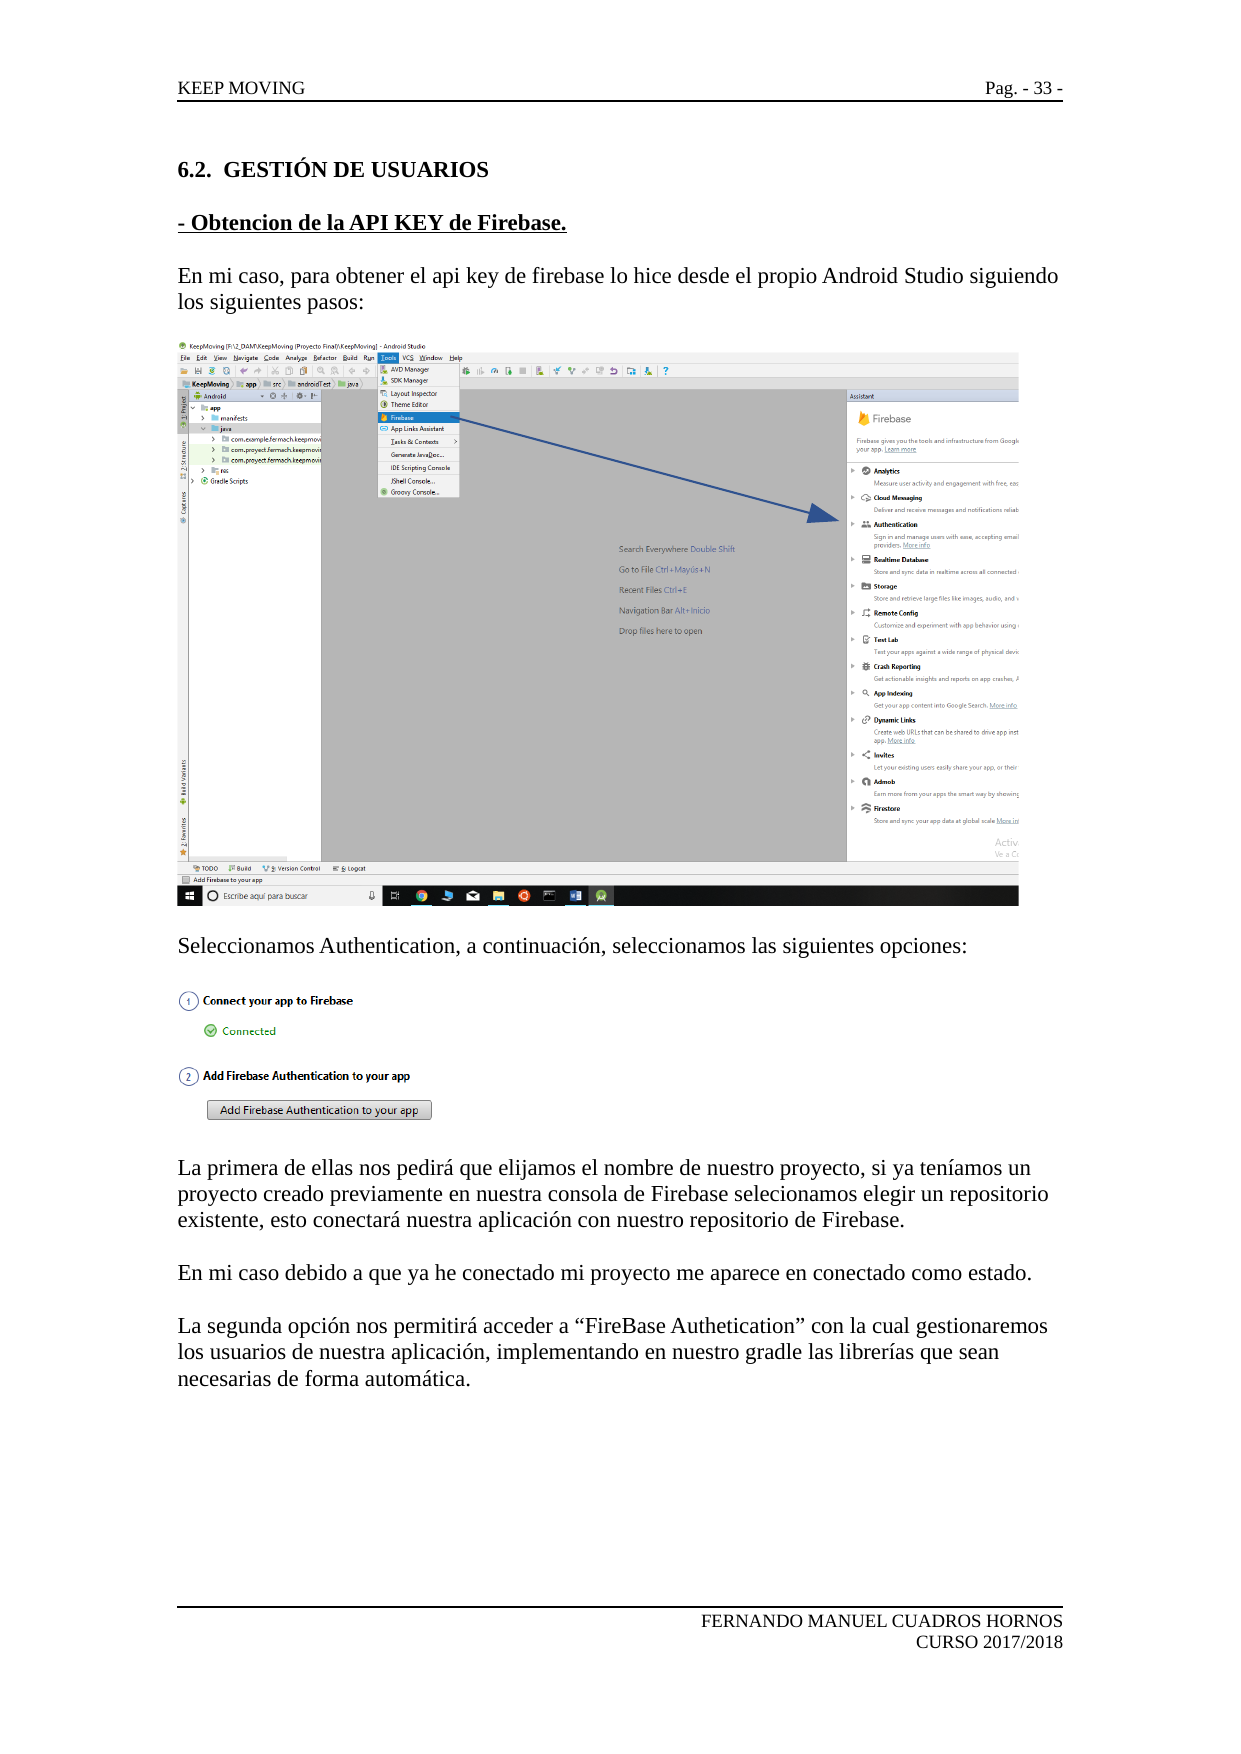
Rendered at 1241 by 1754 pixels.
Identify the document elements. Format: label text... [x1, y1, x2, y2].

text La primera de ellas nos pedirá que elijamos el nombre de nuestro proyecto, si ya teníamos un proyecto creado previamente en nuestra consola de Firebase selecionamos elegir un repositorio existente, esto conectará nuestra aplicación con nuestro repositorio de Firebase. [177, 1154, 1063, 1233]
text En mi caso, para obtener el api key de firebase lo hice desde el propio Android Studio siguiendo los siguientes pasos: [177, 262, 1063, 314]
text Seleccionamos Authentication, a continuación, seleccionamos las siguientes opciones: [177, 932, 1063, 958]
text - Obtencion de la API KEY de Firebase. [177, 209, 1063, 235]
text 6.2. GESTIÓN DE USUARIOS [177, 156, 1063, 183]
text La segunda opción nos permitirá acceder a “FireBase Authetication” con la cual gestionaremos los usuarios de nuestra aplicación, implementando en nuestro gradle las librerías que sean necesarias de forma automática. [177, 1312, 1063, 1391]
text En mi caso debido a que ya he conectado mi proyecto me aparece en conectado como estado. [177, 1259, 1063, 1286]
